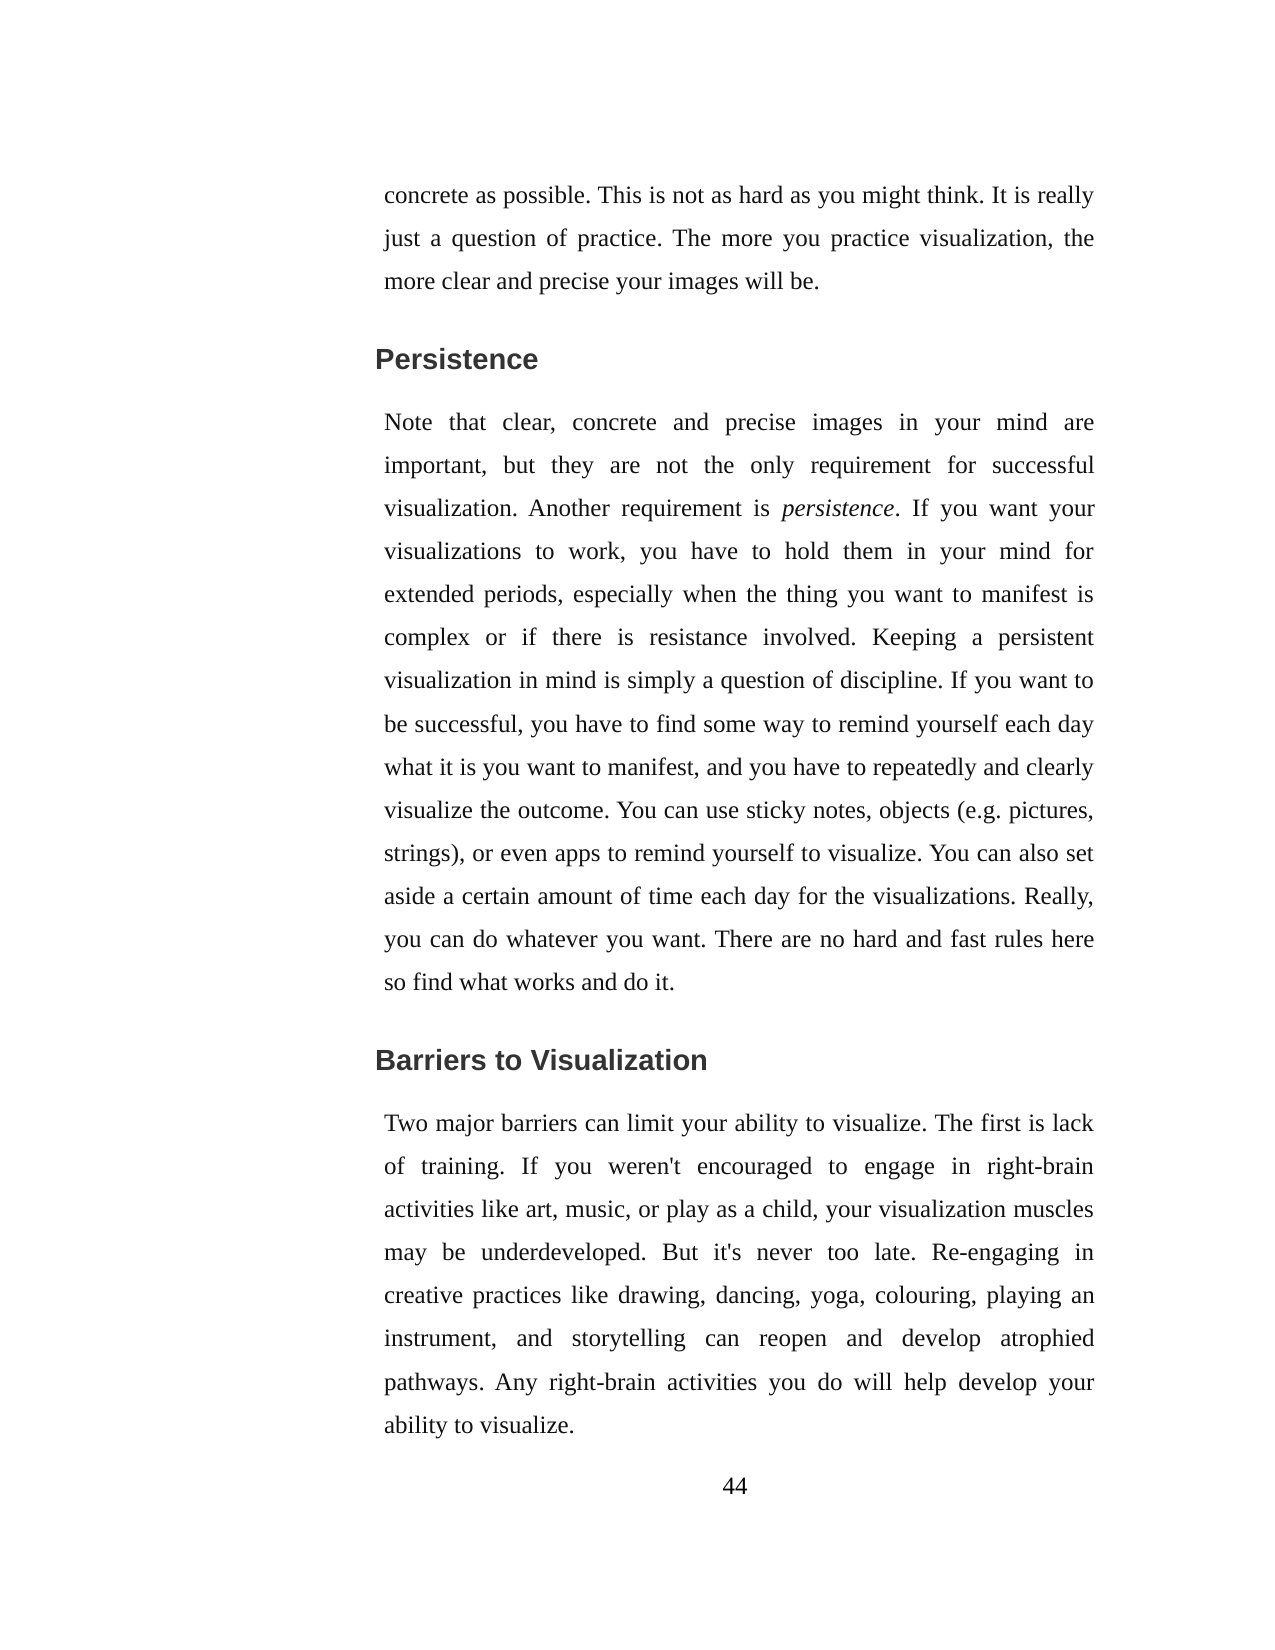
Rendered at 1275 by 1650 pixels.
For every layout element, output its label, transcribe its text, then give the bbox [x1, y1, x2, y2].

subtitle Persistence [375, 342, 1095, 376]
text Note that clear, concrete and precise images in your mind are important, but they are not the only requirement for successful visualization. Another requirement is persistence. If you want your visualizations to work, you have to hold them in your mind for extended periods, especially when the thing you want to manifest is complex or if there is resistance involved. Keeping a persistent visualization in mind is simply a question of discipline. If you want to be successful, you have to find some way to remind yourself each day what it is you want to manifest, and you have to repeatedly and clearly visualize the outcome. You can use sticky notes, objects (e.g. pictures, strings), or even apps to remind yourself to visualize. You can also set aside a certain amount of time each day for the visualizations. Really, you can do whatever you want. There are no hard and fast rules here so find what works and do it. [384, 407, 1095, 996]
subtitle Barriers to Visualization [375, 1043, 1095, 1077]
text Two major barriers can limit your ability to visualize. The first is lack of training. If you weren't encouraged to engage in right-brain activities like art, music, or play as a child, your visualization muscles may be underdeveloped. But it's never too late. Re-engaging in creative practices like drawing, dancing, yoga, colouring, playing an instrument, and storytelling can reopen and develop atrophied pathways. Any right-brain activities you do will help develop your ability to visualize. [384, 1108, 1095, 1438]
text concrete as possible. This is not as hard as you might think. It is really just a question of practice. The more you practice visualization, the more clear and precise your images will be. [384, 180, 1095, 295]
